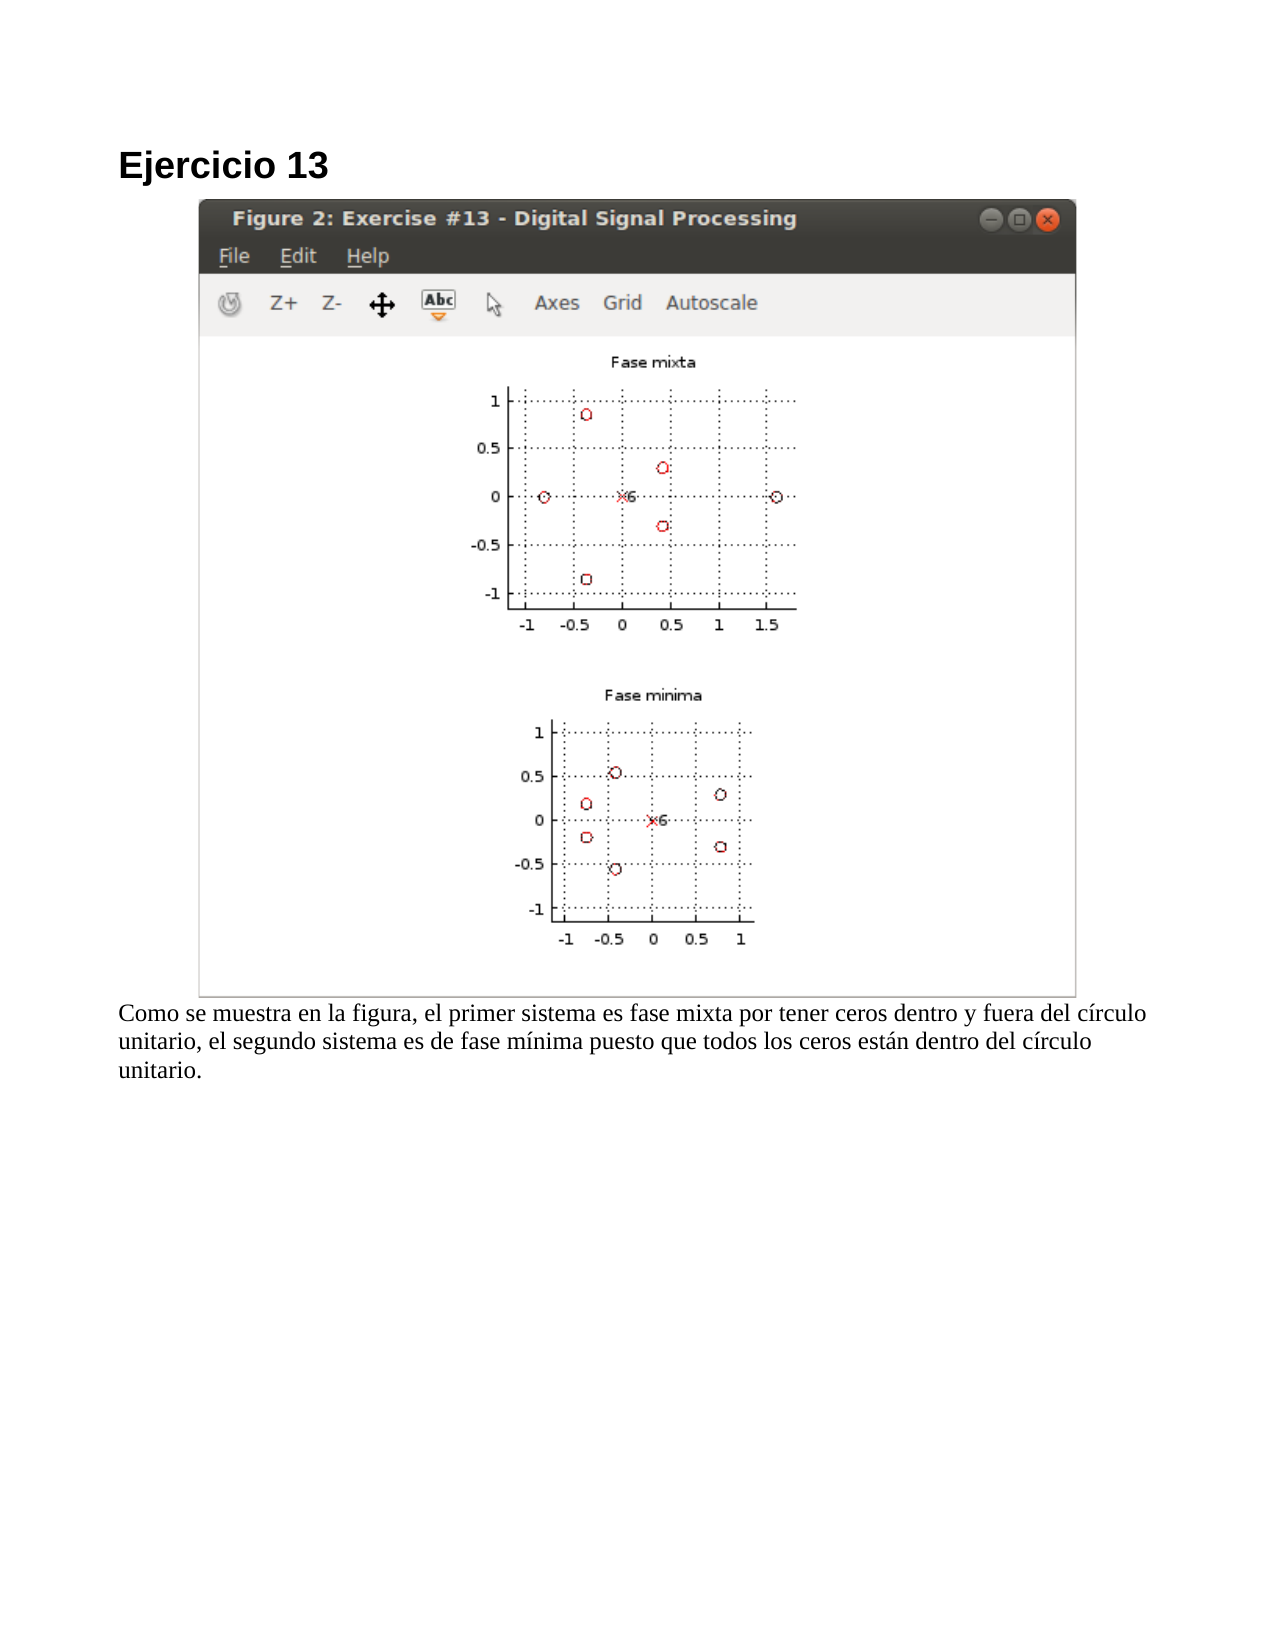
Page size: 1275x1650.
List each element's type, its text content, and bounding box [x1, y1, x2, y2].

picture [198, 199, 1077, 998]
subtitle Ejercicio 13 [118, 143, 1157, 187]
text Como se muestra en la figura, el primer sistema es fase mixta por tener ceros dentro y fuera del círculo unitario, el segundo sistema es de fase mínima puesto que todos los ceros están dentro del círculo unitario. [118, 199, 1157, 1084]
